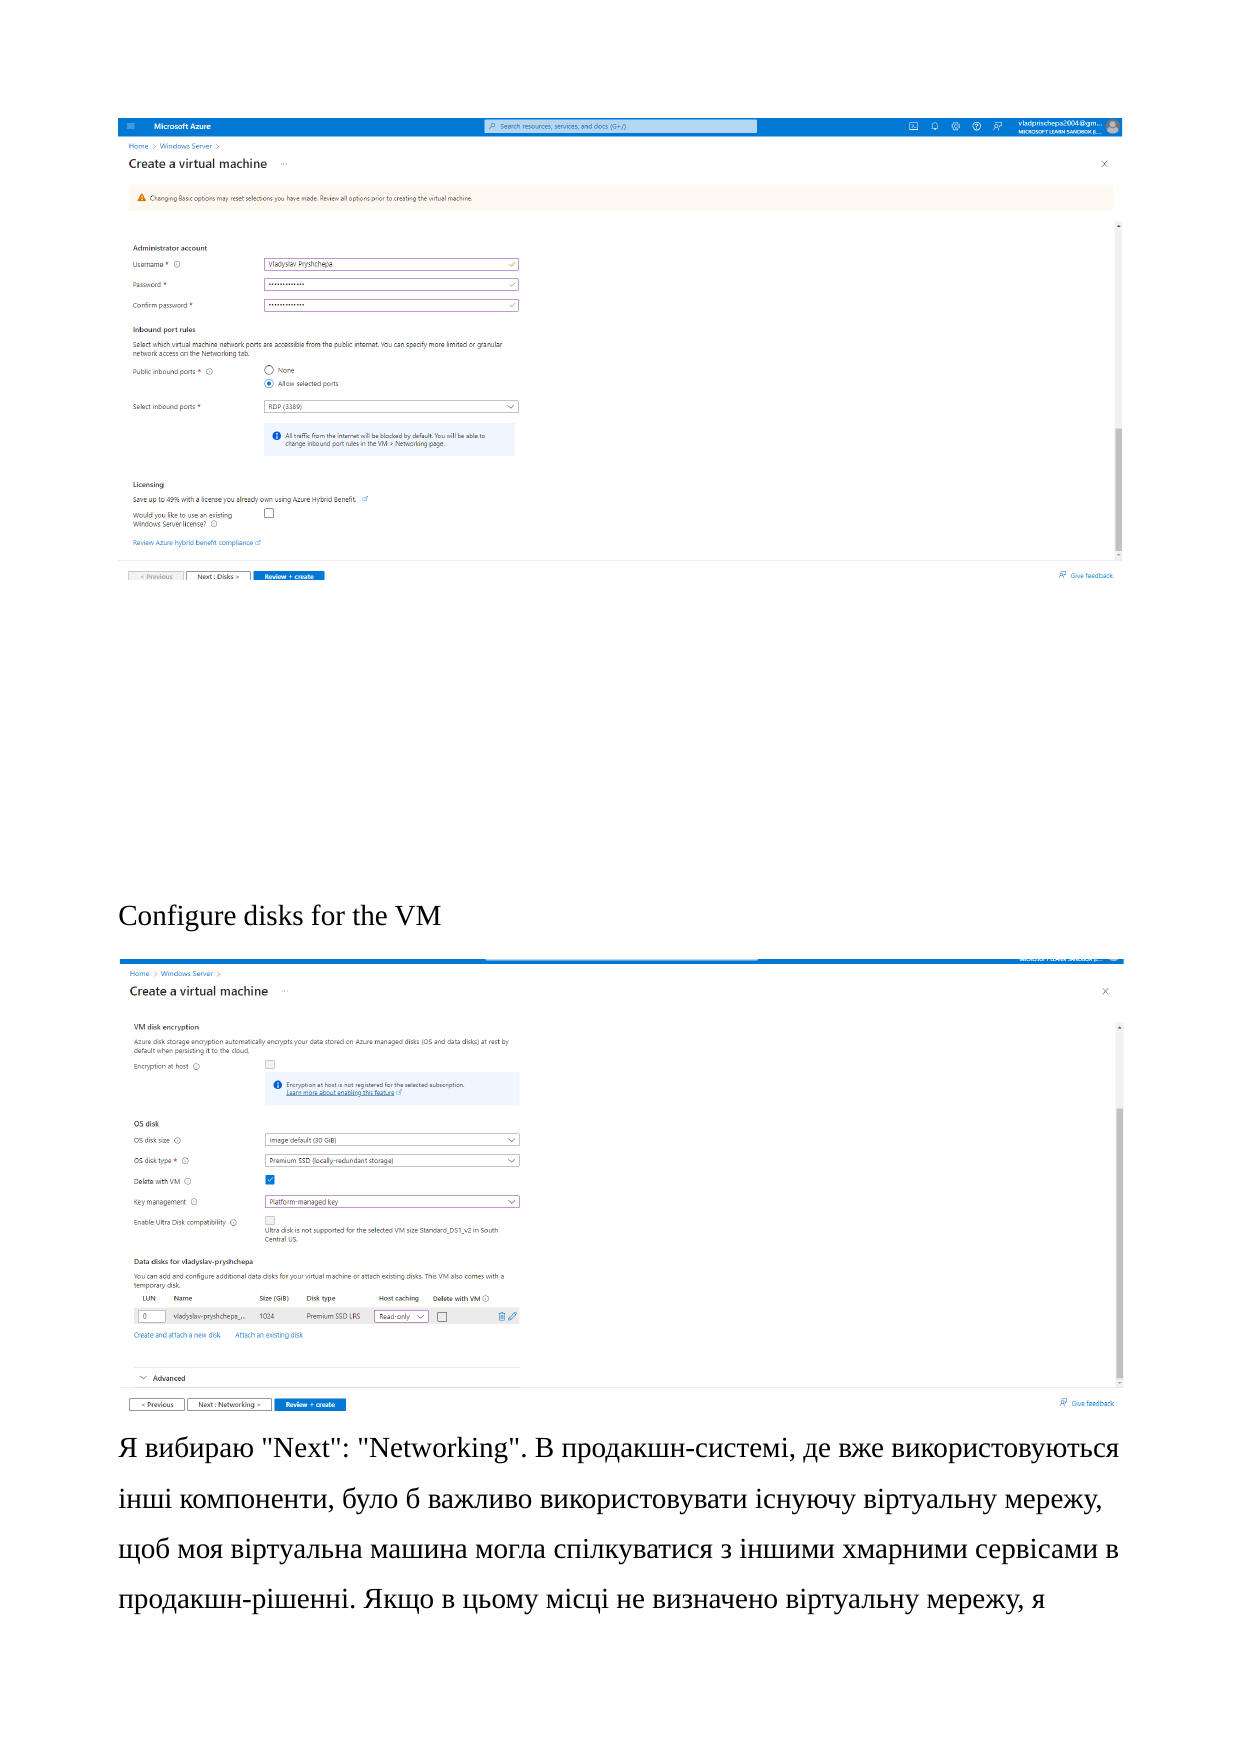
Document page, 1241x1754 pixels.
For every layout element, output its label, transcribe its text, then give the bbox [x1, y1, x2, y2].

picture [118, 118, 1123, 580]
text Я вибираю "Next": "Networking". В продакшн-системі, де вже використовуються інші компоненти, було б важливо використовувати існуючу віртуальну мережу, щоб моя віртуальна машина могла спілкуватися з іншими хмарними сервісами в продакшн-рішенні. Якщо в цьому місці не визначено віртуальну мережу, я [118, 949, 1122, 1615]
picture [119, 959, 1124, 1414]
text Configure disks for the VM [118, 898, 1122, 932]
